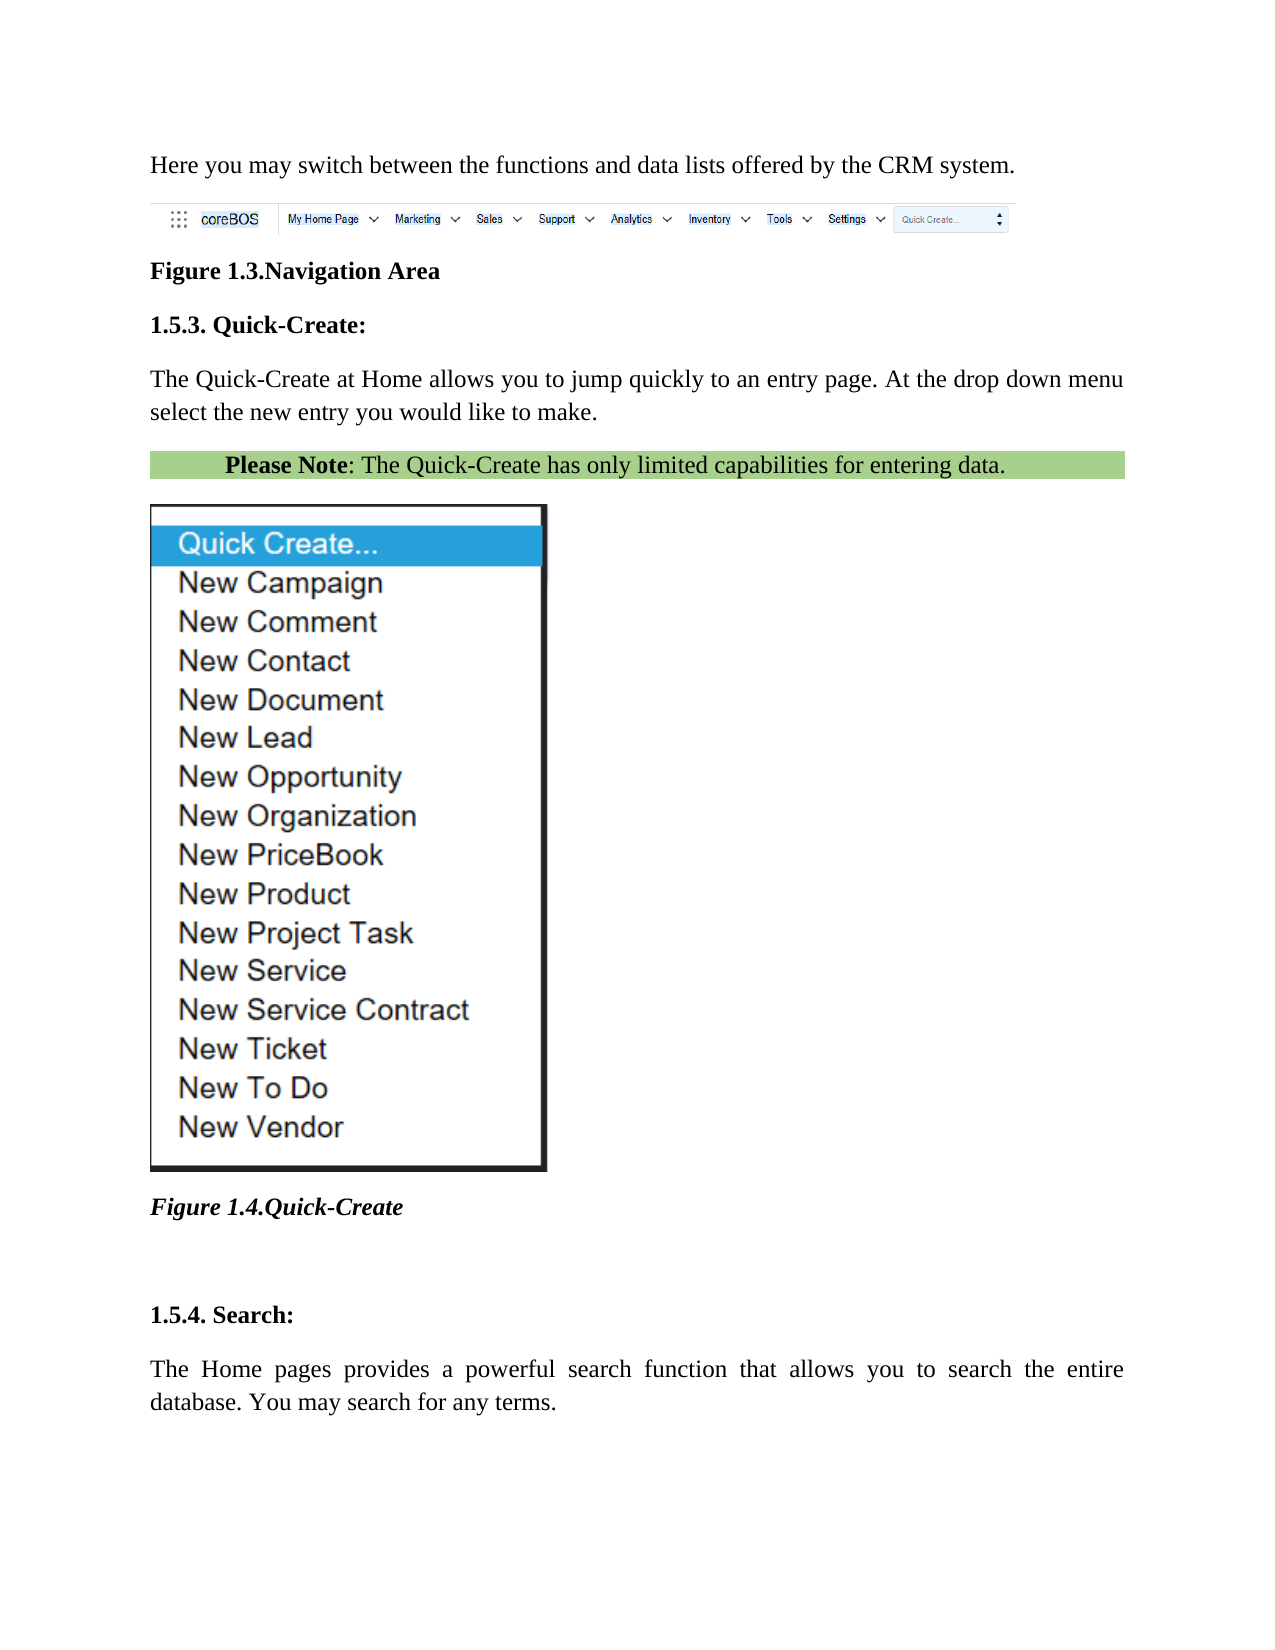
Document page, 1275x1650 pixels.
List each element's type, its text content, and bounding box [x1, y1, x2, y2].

text Here you may switch between the functions and data lists offered by the CRM system. [150, 150, 1125, 179]
picture [150, 504, 549, 1172]
text The Quick-Create at Home allows you to jump quickly to an entry page. At the drop down menu select the new entry you would like to make. [150, 364, 1125, 425]
text 1.5.3. Quick-Create: [150, 310, 1125, 338]
text The Home pages provides a powerful search function that allows you to search the entire database. You may search for any terms. [150, 1354, 1125, 1416]
picture [150, 203, 1016, 235]
text Figure 1.3.Navigation Area [150, 256, 1125, 285]
text Figure 1.4.Quick-Create [150, 1192, 1125, 1221]
text Please Note: The Quick-Create has only limited capabilities for entering data. [150, 451, 1125, 479]
text 1.5.4. Search: [150, 1300, 1125, 1329]
